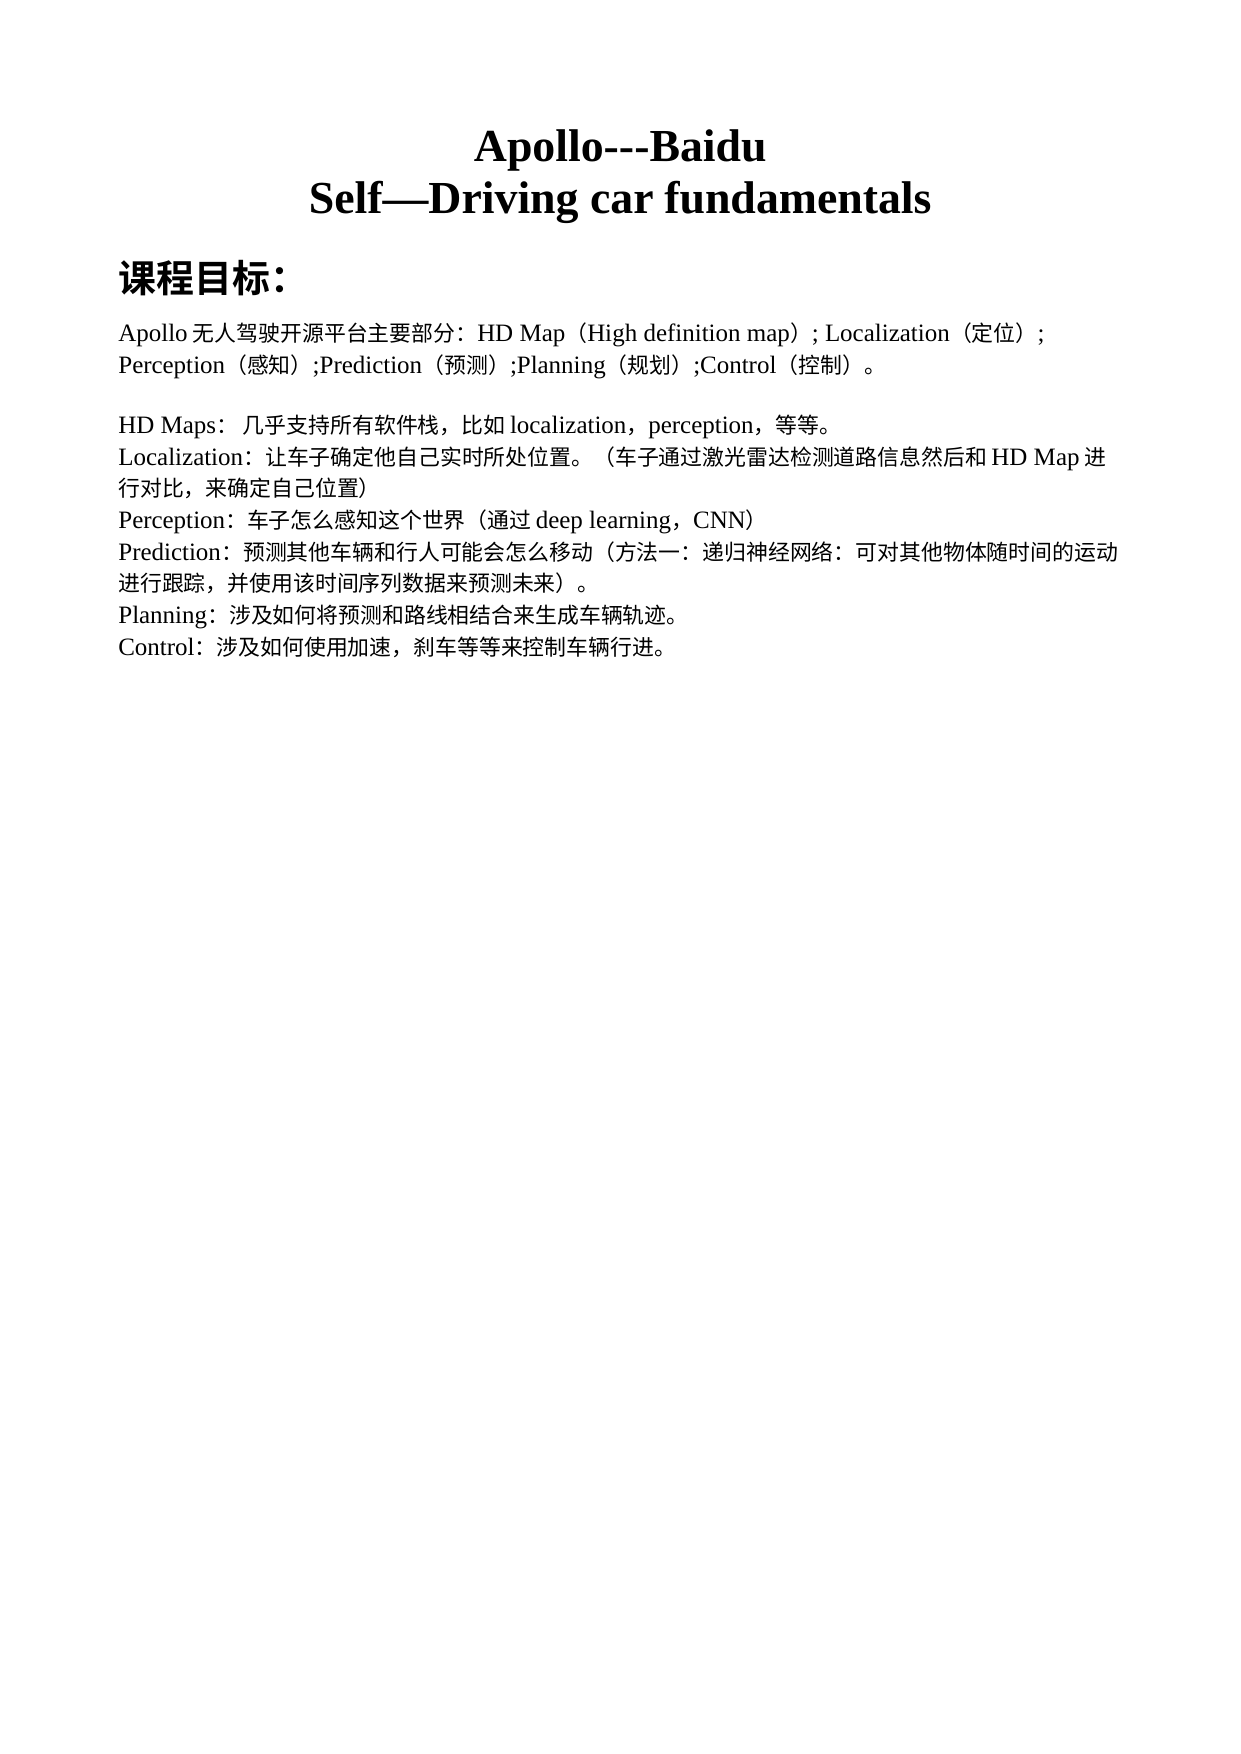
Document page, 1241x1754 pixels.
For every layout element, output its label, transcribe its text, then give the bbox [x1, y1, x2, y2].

text Localization：让车子确定他自己实时所处位置。（车子通过激光雷达检测道路信息然后和HD Map进行对比，来确定自己位置） [118, 440, 1122, 503]
text HD Maps： 几乎支持所有软件栈，比如localization，perception，等等。 [118, 408, 1122, 440]
text Apollo---Baidu [118, 118, 1122, 171]
text Control：涉及如何使用加速，刹车等等来控制车辆行进。 [118, 630, 1122, 661]
text Self—Driving car fundamentals [118, 171, 1122, 223]
subtitle 课程目标： [118, 248, 1122, 303]
text Planning：涉及如何将预测和路线相结合来生成车辆轨迹。 [118, 598, 1122, 630]
text Apollo无人驾驶开源平台主要部分：HD Map（High definition map）; Localization（定位）; Perception（感知）;Prediction（预测）;Planning（规划）;Control（控制）。 [118, 316, 1122, 379]
text Prediction：预测其他车辆和行人可能会怎么移动（方法一：递归神经网络：可对其他物体随时间的运动进行跟踪，并使用该时间序列数据来预测未来）。 [118, 535, 1122, 598]
text Perception：车子怎么感知这个世界（通过deep learning，CNN） [118, 503, 1122, 535]
